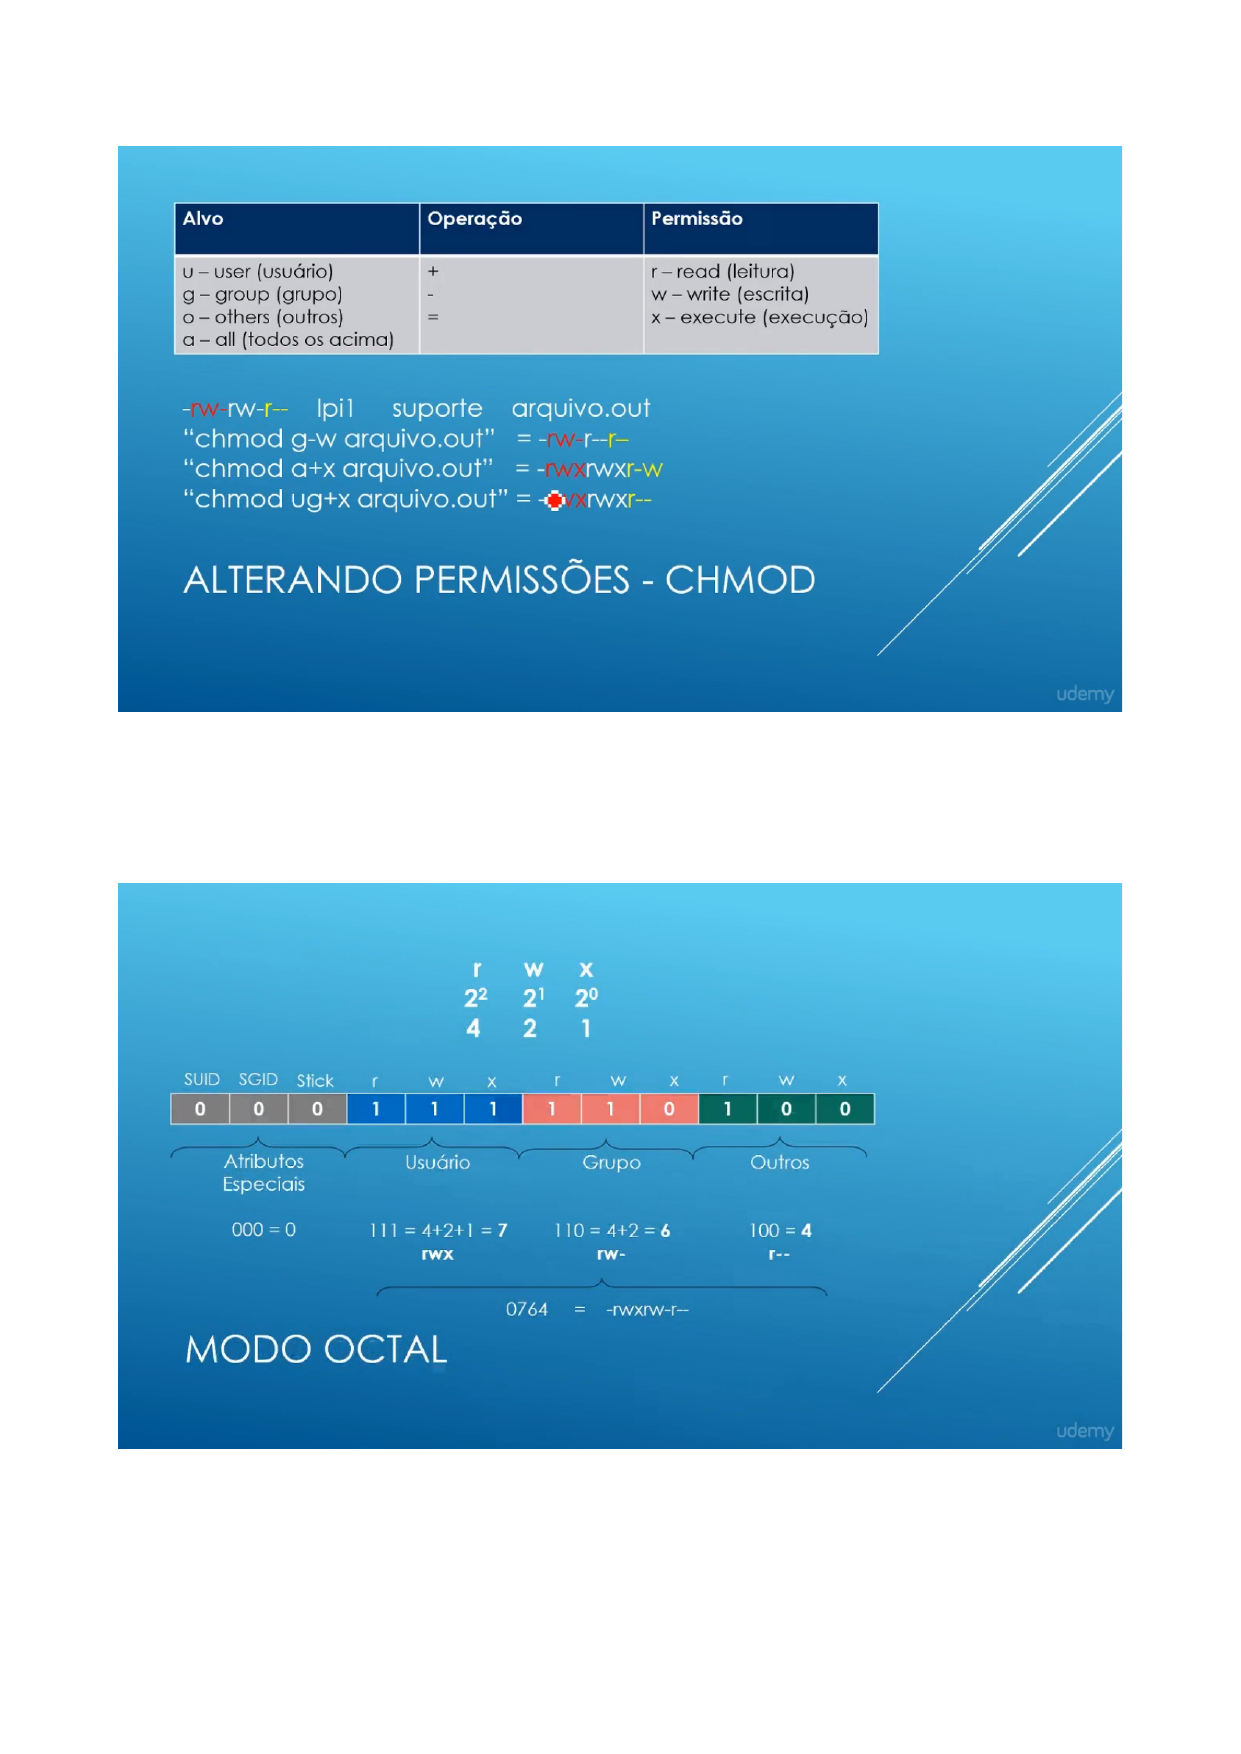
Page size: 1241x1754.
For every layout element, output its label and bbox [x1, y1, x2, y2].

picture [118, 883, 1123, 1449]
picture [118, 146, 1123, 712]
